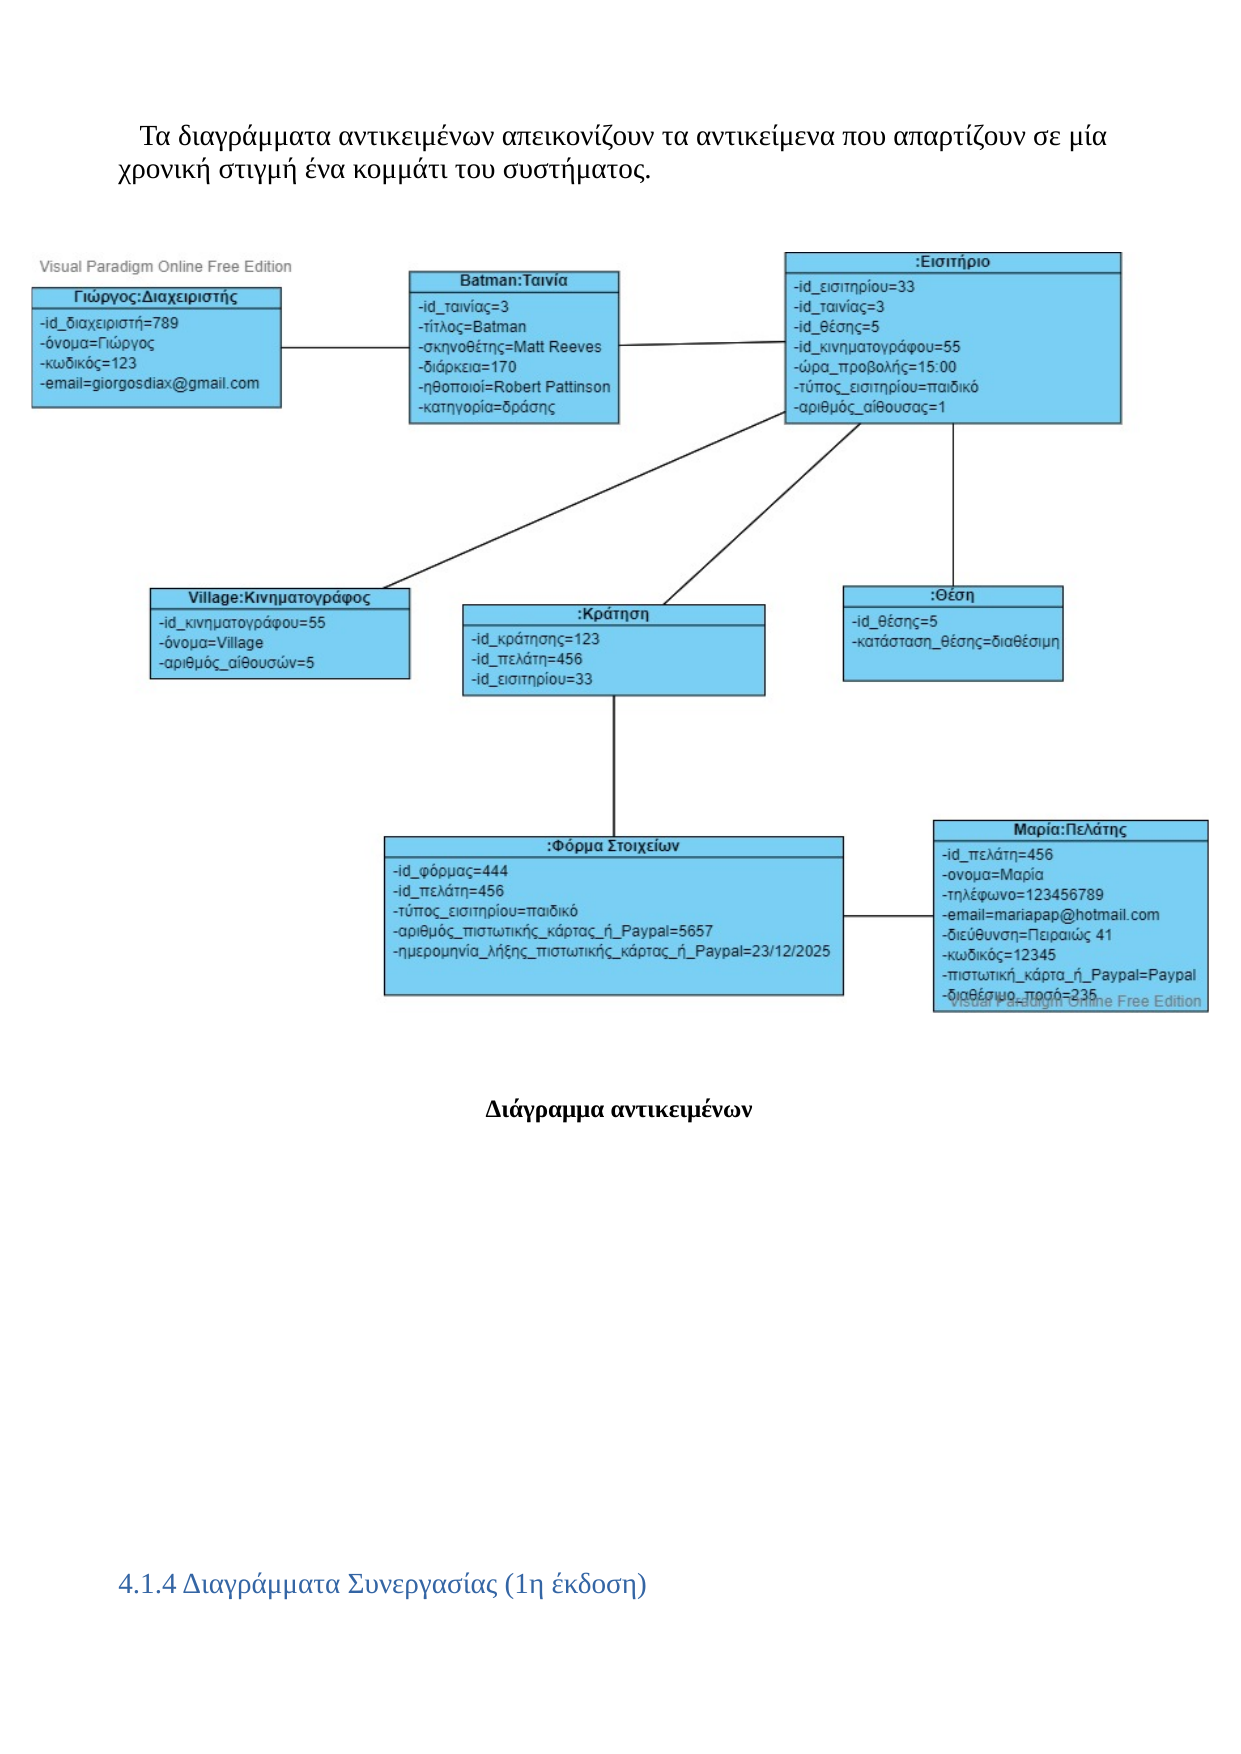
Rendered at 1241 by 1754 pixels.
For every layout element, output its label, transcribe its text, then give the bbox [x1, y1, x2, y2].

text Τα διαγράμματα αντικειμένων απεικονίζουν τα αντικείμενα που απαρτίζουν σε μία χρονική στιγμή ένα κομμάτι του συστήματος. [118, 118, 1122, 185]
text Διάγραμμα αντικειμένων [118, 1094, 1122, 1123]
text 4.1.4 Διαγράμματα Συνεργασίας (1η έκδοση) [118, 1567, 1122, 1600]
